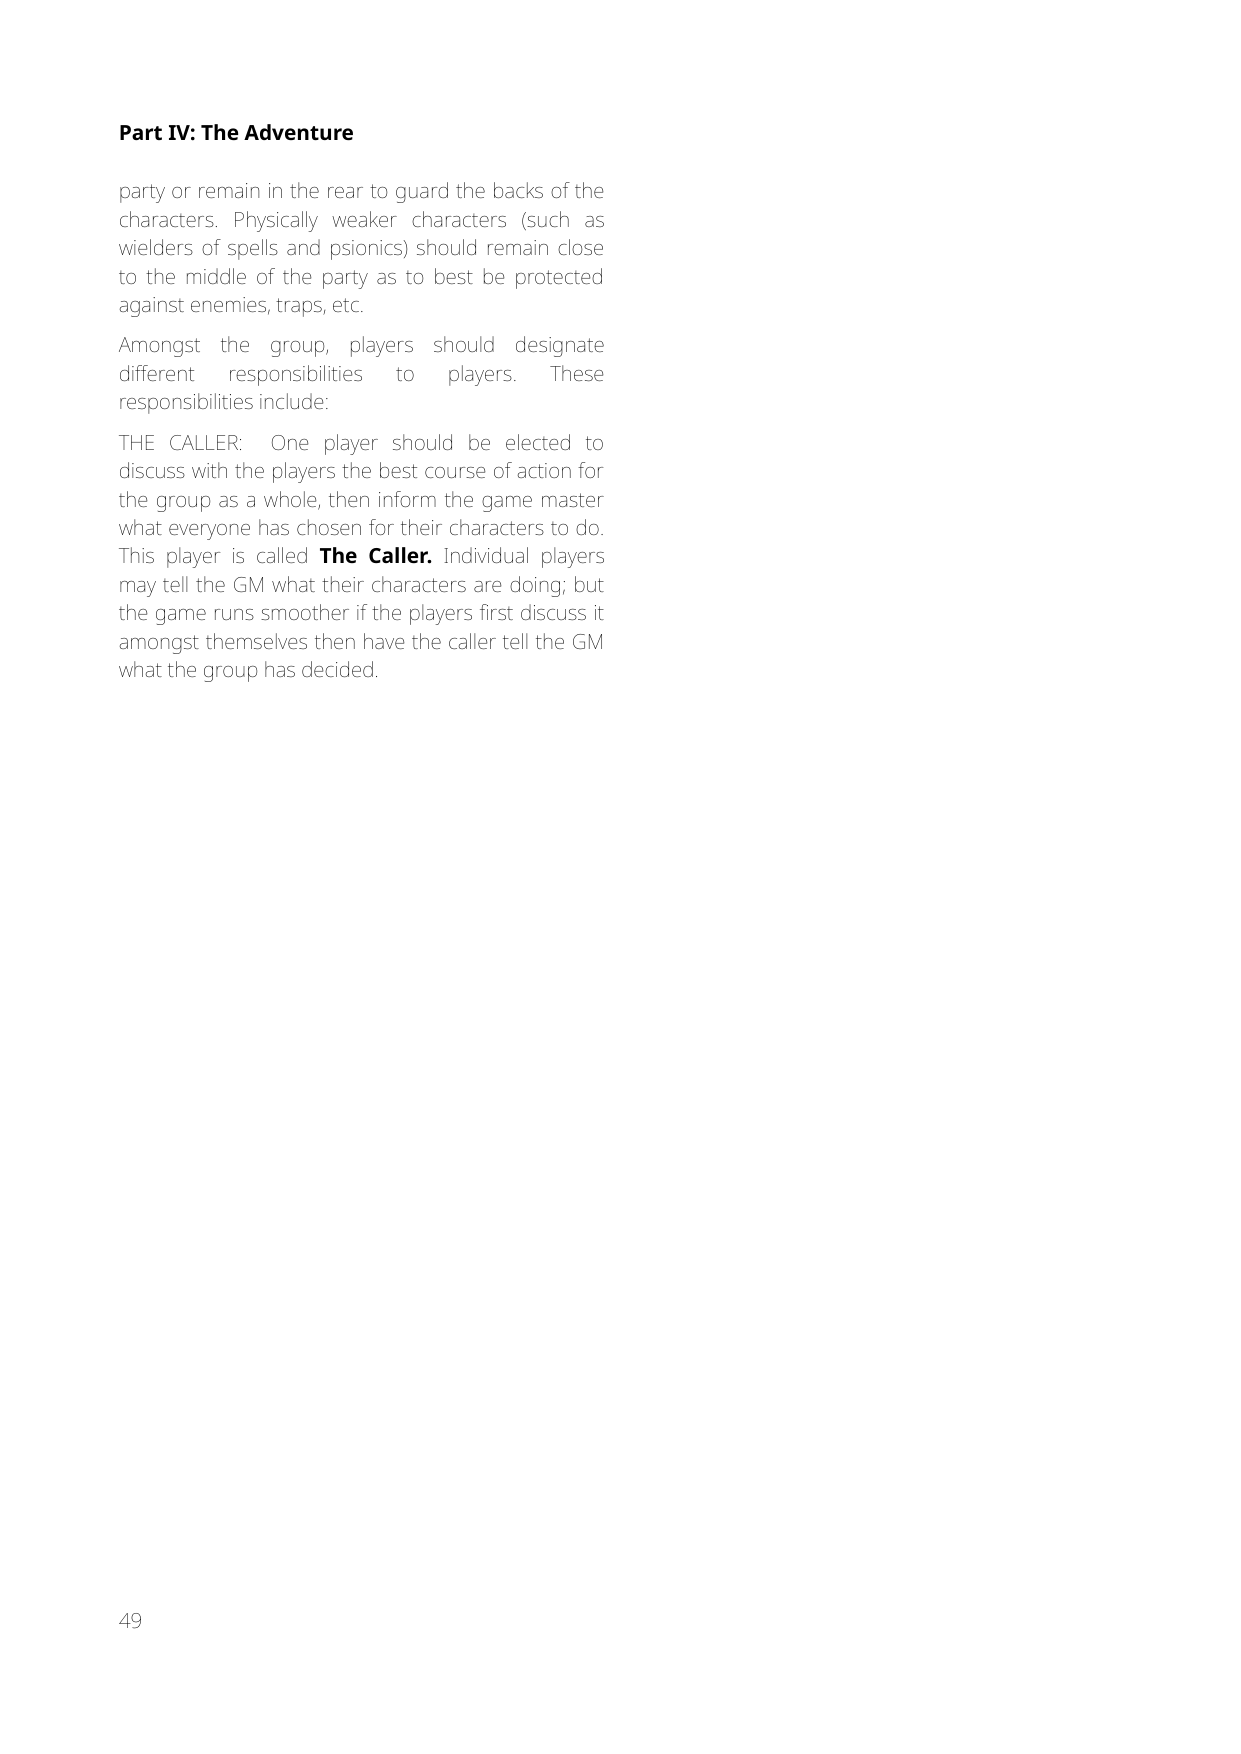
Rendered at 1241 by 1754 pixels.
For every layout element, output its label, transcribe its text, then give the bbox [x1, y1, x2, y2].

text party or remain in the rear to guard the backs of the characters. Physically weaker characters (such as wielders of spells and psionics) should remain close to the middle of the party as to best be protected against enemies, traps, etc. [118, 176, 605, 319]
text THE CALLER: One player should be elected to discuss with the players the best course of action for the group as a whole, then inform the game master what everyone has chosen for their characters to do. This player is called The Caller. Individual players may tell the GM what their characters are doing; but the game runs smoother if the players first discuss it amongst themselves then have the caller tell the GM what the group has decided. [118, 428, 605, 684]
text Amongst the group, players should designate different responsibilities to players. These responsibilities include: [118, 331, 605, 416]
